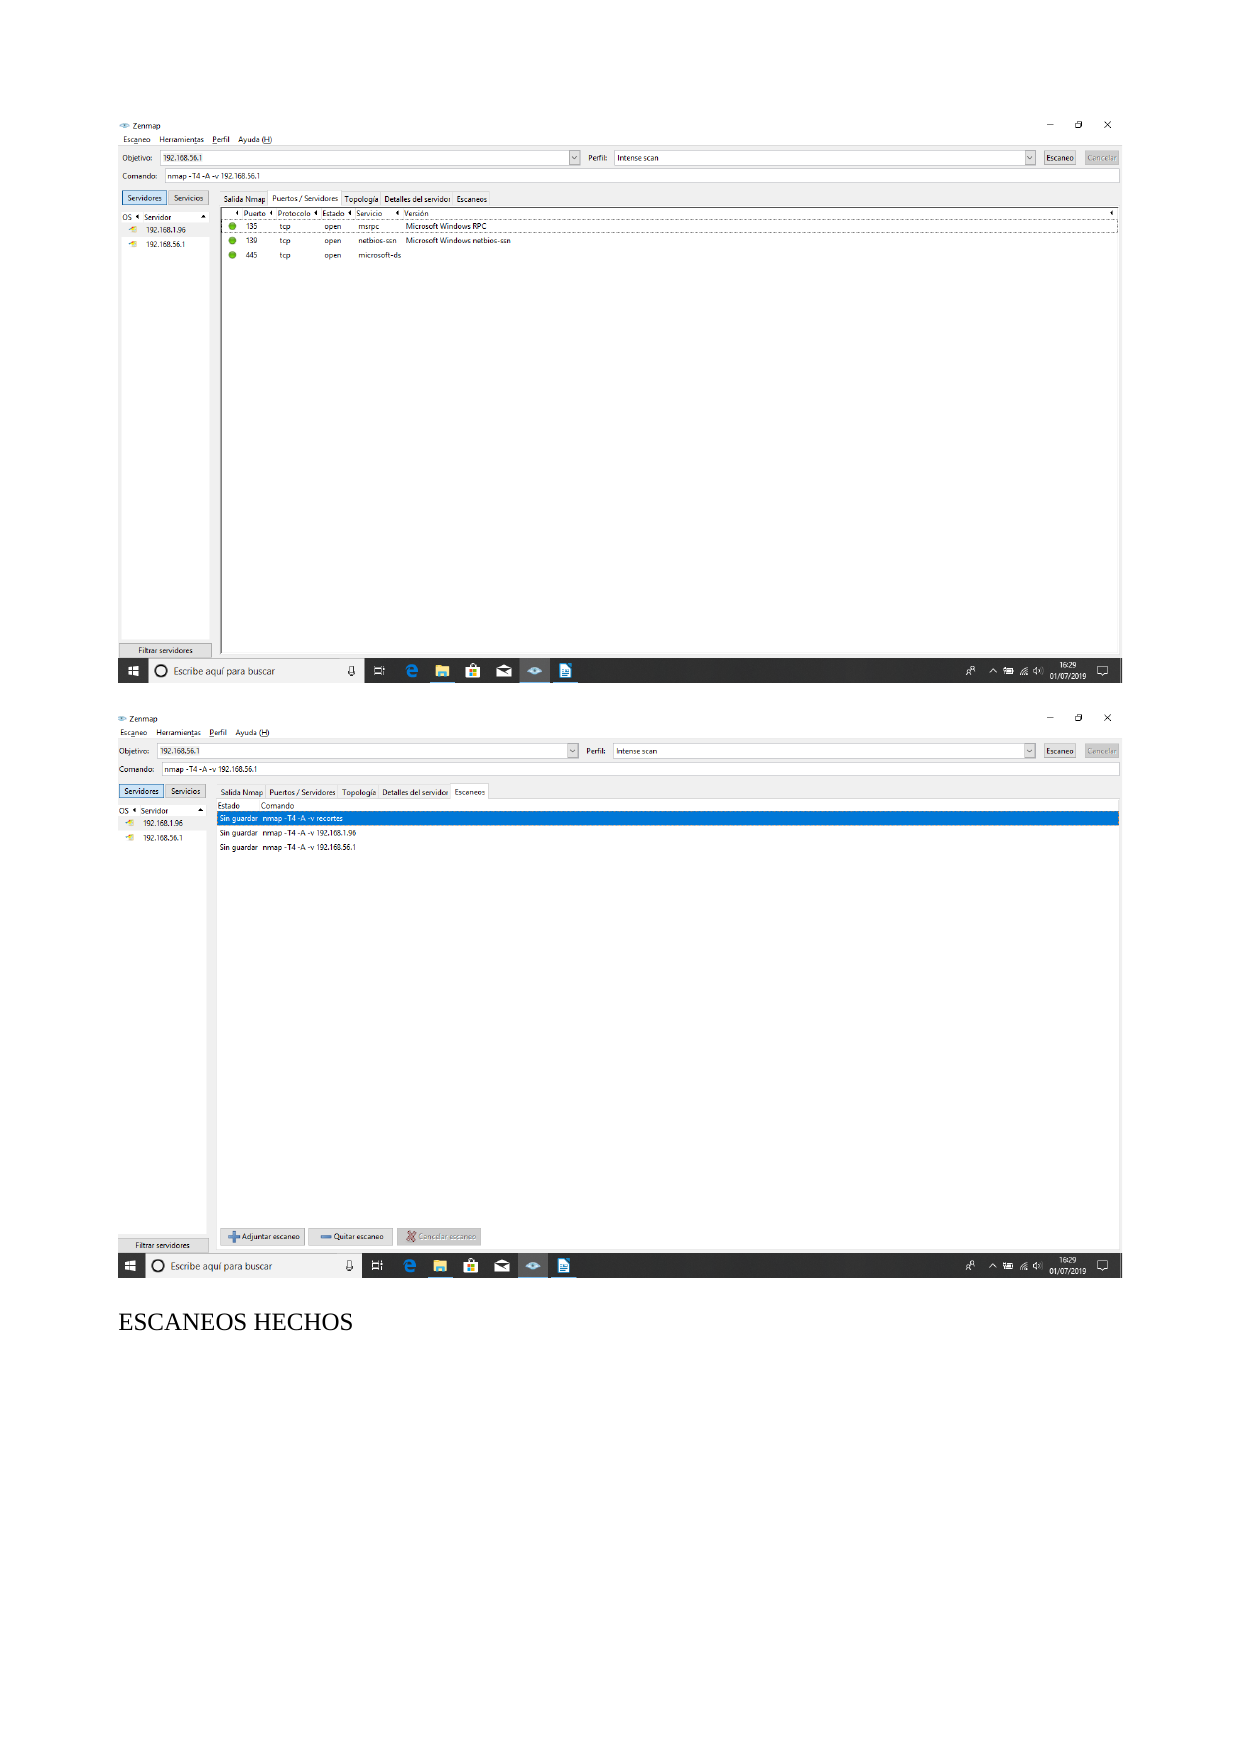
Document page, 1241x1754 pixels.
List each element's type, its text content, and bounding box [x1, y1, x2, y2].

picture [118, 711, 1123, 1278]
text ESCANEOS HECHOS [118, 1307, 1122, 1336]
picture [118, 118, 1123, 683]
